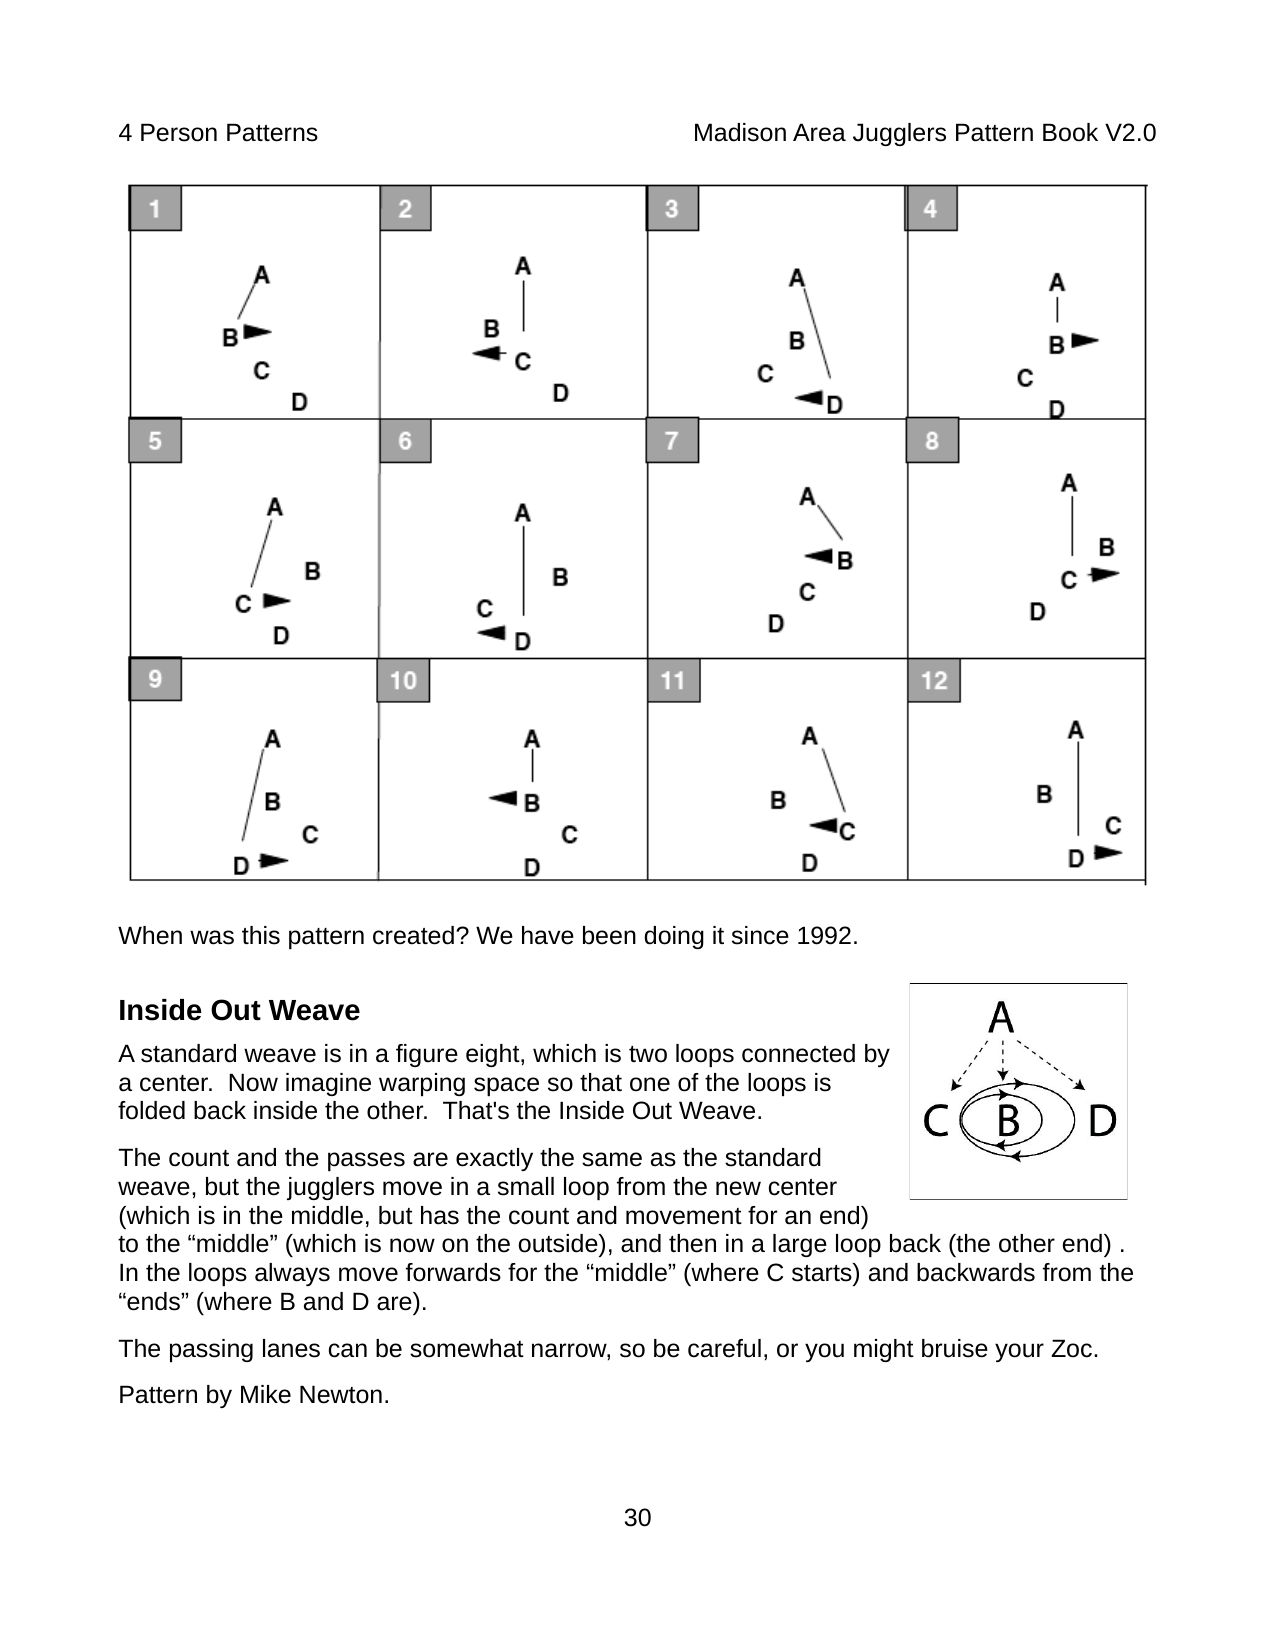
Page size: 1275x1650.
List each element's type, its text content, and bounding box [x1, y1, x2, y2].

text The count and the passes are exactly the same as the standard weave, but the jugglers move in a small loop from the new center (which is in the middle, but has the count and movement for an end) to the “middle” (which is now on the outside), and then in a large loop back (the other end) . In the loops always move forwards for the “middle” (where C starts) and backwards from the “ends” (where B and D are). [118, 1143, 1157, 1316]
text The passing lanes can be somewhat narrow, so be careful, or you might bruise your Zoc. [118, 1334, 1157, 1362]
text A standard weave is in a figure eight, which is two loops connected by a center. Now imagine warping space so that one of the loops is folded back inside the other. That's the Inside Out Weave. [118, 1039, 909, 1125]
picture [118, 176, 1157, 893]
subtitle Inside Out Weave [118, 993, 909, 1026]
text Pattern by Mike Newton. [118, 1380, 1157, 1409]
text When was this pattern created? We have been doing it since 1992. [118, 921, 1157, 950]
picture [909, 983, 1128, 1200]
subtitle [1128, 993, 1157, 1026]
